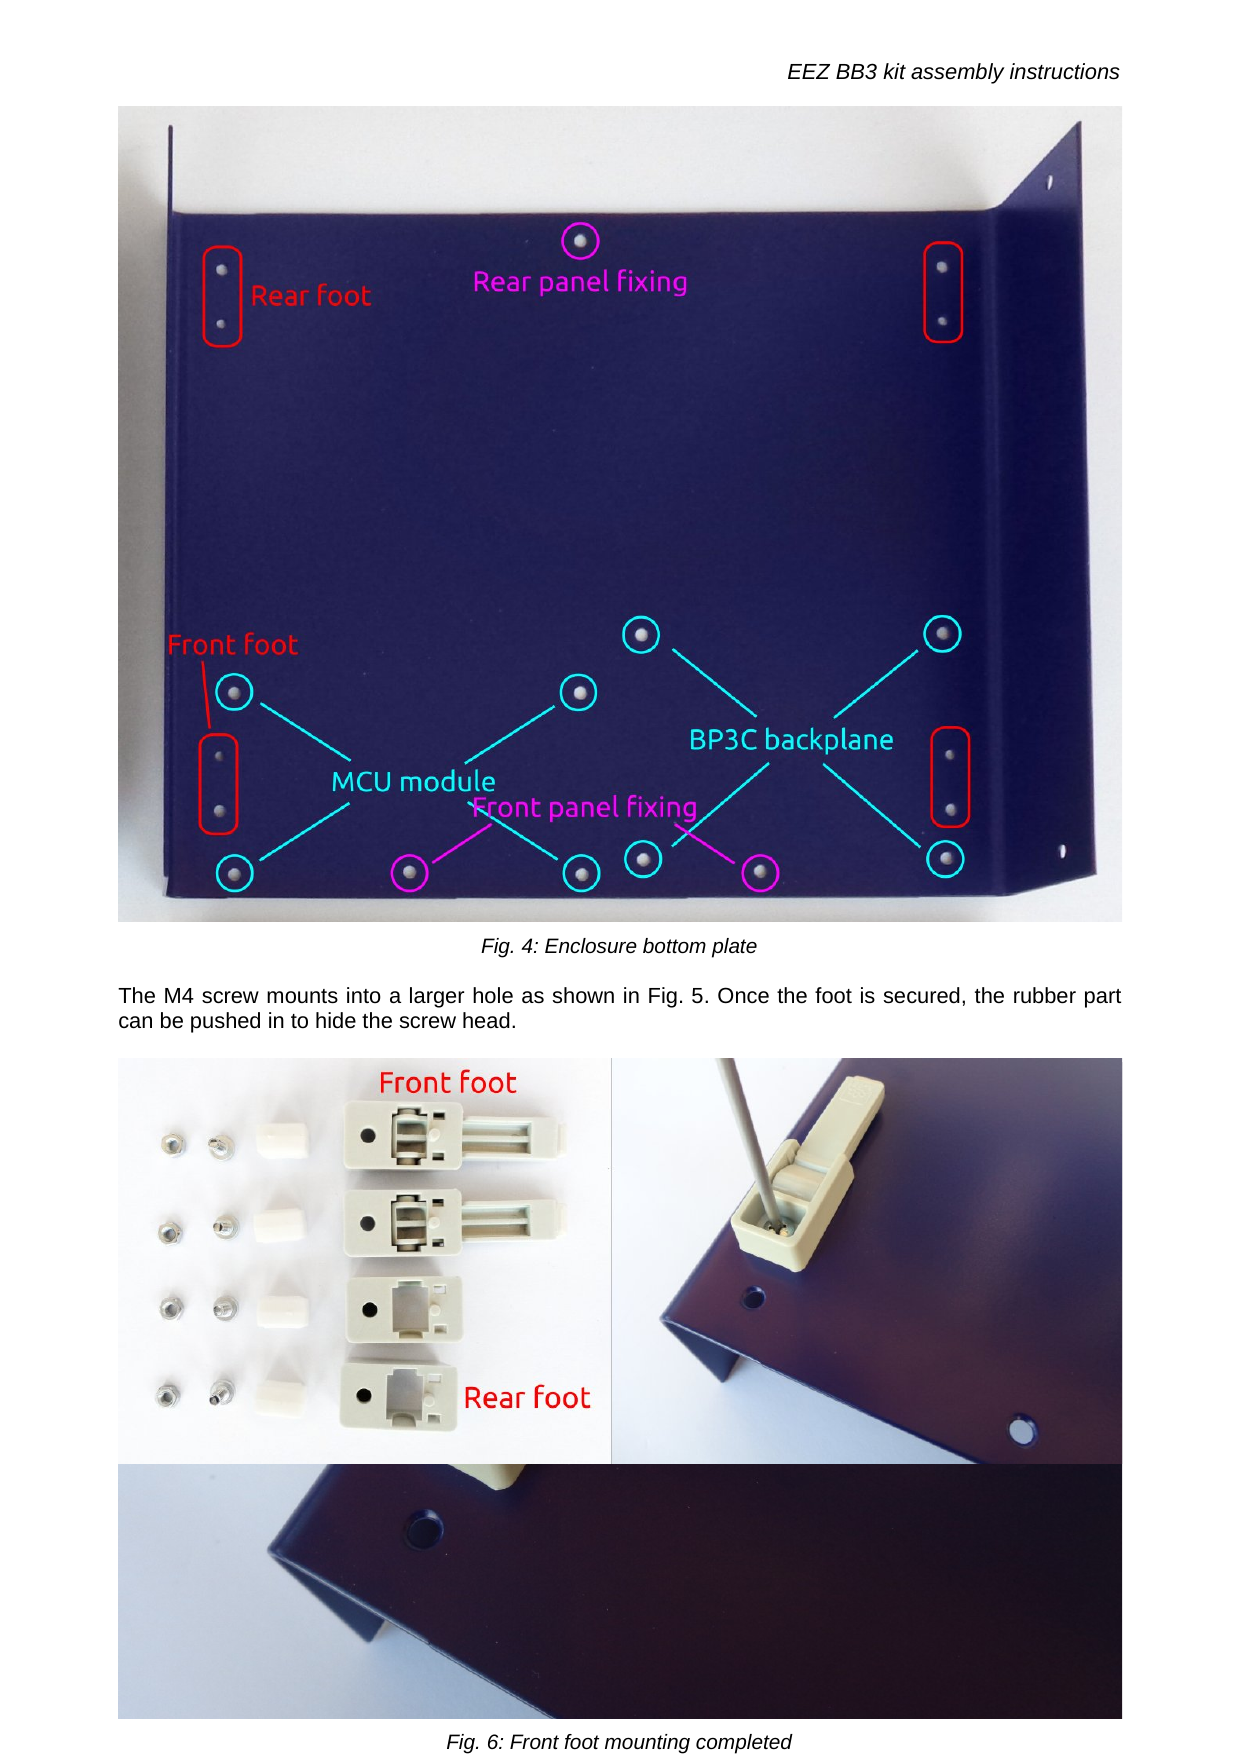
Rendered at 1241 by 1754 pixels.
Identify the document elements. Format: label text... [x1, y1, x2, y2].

picture [118, 1058, 1123, 1719]
picture [118, 106, 1123, 922]
text Fig. 6: Front foot mounting completed [118, 1719, 1122, 1754]
text Fig. 4: Enclosure bottom plate [118, 922, 1122, 958]
text The M4 screw mounts into a larger hole as shown in Fig. 5. Once the foot is secured, the rubber part can be pushed in to hide the screw head. [118, 983, 1122, 1033]
